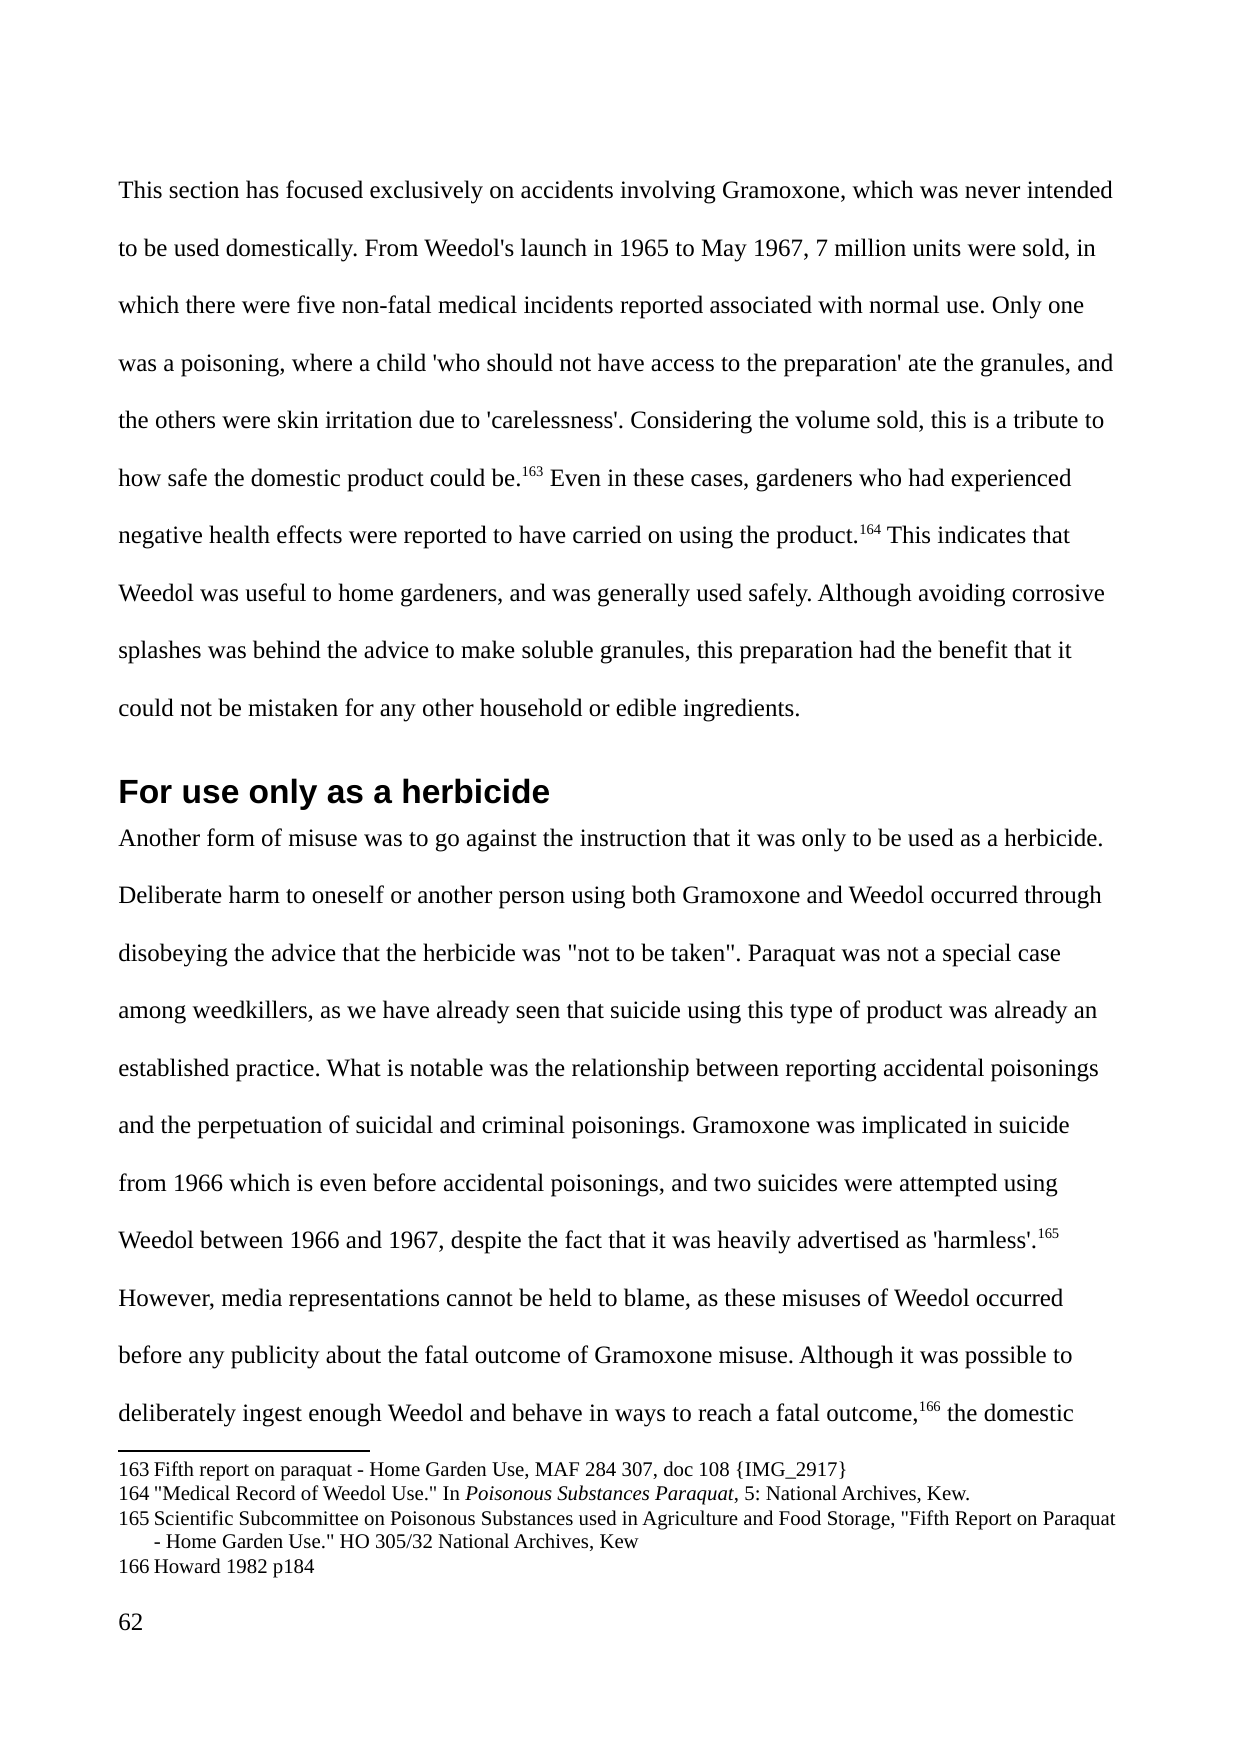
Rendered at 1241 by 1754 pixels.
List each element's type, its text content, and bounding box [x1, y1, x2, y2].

text Another form of misuse was to go against the instruction that it was only to be used as a herbicide. Deliberate harm to oneself or another person using both Gramoxone and Weedol occurred through disobeying the advice that the herbicide was "not to be taken". Paraquat was not a special case among weedkillers, as we have already seen that suicide using this type of product was already an established practice. What is notable was the relationship between reporting accidental poisonings and the perpetuation of suicidal and criminal poisonings. Gramoxone was implicated in suicide from 1966 which is even before accidental poisonings, and two suicides were attempted using Weedol between 1966 and 1967, despite the fact that it was heavily advertised as 'harmless'. However, media representations cannot be held to blame, as these misuses of Weedol occurred before any publicity about the fatal outcome of Gramoxone misuse. Although it was possible to deliberately ingest enough Weedol and behave in ways to reach a fatal outcome, the domestic paraquat product mainly featured in self-poisonings as an expression of distress, rather than intent to end life. [118, 823, 1122, 1426]
text This section has focused exclusively on accidents involving Gramoxone, which was never intended to be used domestically. From Weedol's launch in 1965 to May 1967, 7 million units were sold, in which there were five non-fatal medical incidents reported associated with normal use. Only one was a poisoning, where a child 'who should not have access to the preparation' ate the granules, and the others were skin irritation due to 'carelessness'. Considering the volume sold, this is a tribute to how safe the domestic product could be. Even in these cases, gardeners who had experienced negative health effects were reported to have carried on using the product. This indicates that Weedol was useful to home gardeners, and was generally used safely. Although avoiding corrosive splashes was behind the advice to make soluble granules, this preparation had the benefit that it could not be mistaken for any other household or edible ingredients. [118, 176, 1122, 722]
text "Medical Record of Weedol Use." In Poisonous Substances Paraquat, 5: National Archives, Kew. [118, 1481, 1122, 1505]
subtitle For use only as a herbicide [118, 771, 1122, 810]
text Fifth report on paraquat - Home Garden Use, MAF 284 307, doc 108 {IMG_2917} [118, 1457, 1122, 1481]
text Scientific Subcommittee on Poisonous Substances used in Agriculture and Food Storage, "Fifth Report on Paraquat - Home Garden Use." HO 305/32 National Archives, Kew [118, 1505, 1122, 1553]
text Howard 1982 p184 [118, 1553, 1122, 1578]
